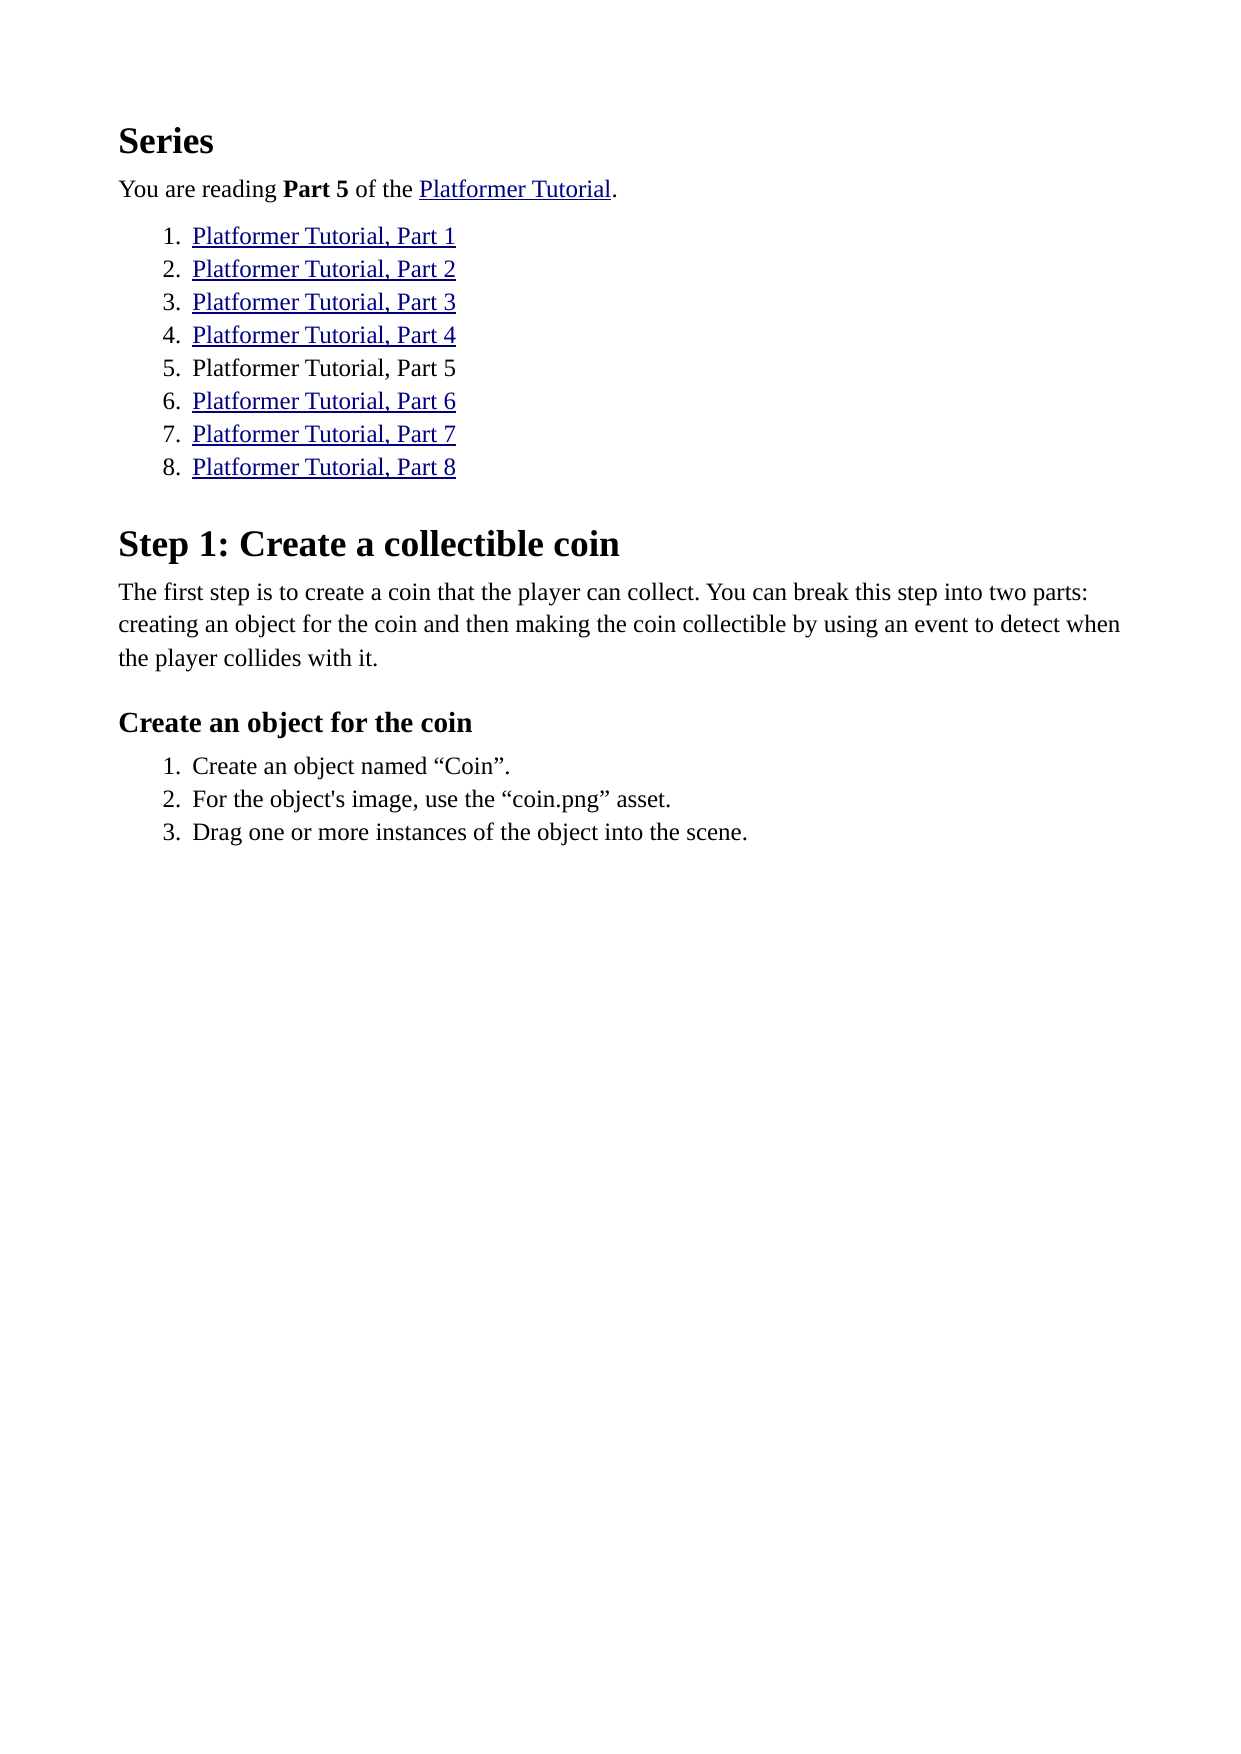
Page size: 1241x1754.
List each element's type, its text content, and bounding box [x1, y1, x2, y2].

list Platformer Tutorial, Part 5 [162, 353, 1122, 382]
list Platformer Tutorial, Part 3 [162, 287, 1122, 316]
subtitle Create an object for the coin [118, 705, 1122, 738]
list Platformer Tutorial, Part 7 [162, 419, 1122, 448]
list For the object's image, use the “coin.png” asset. [162, 784, 1122, 813]
list Platformer Tutorial, Part 6 [162, 386, 1122, 415]
subtitle Step 1: Create a collectible coin [118, 521, 1122, 564]
list Create an object named “Coin”. [162, 751, 1122, 779]
list Platformer Tutorial, Part 2 [162, 254, 1122, 283]
subtitle Series [118, 118, 1122, 161]
text You are reading Part 5 of the Platformer Tutorial. [118, 174, 1122, 202]
list Drag one or more instances of the object into the scene. [162, 817, 1122, 846]
list Platformer Tutorial, Part 1 [162, 221, 1122, 250]
text The first step is to create a coin that the player can collect. You can break this step into two parts: creating an object for the coin and then making the coin collectible by using an event to detect when the player collides with it. [118, 577, 1122, 671]
list Platformer Tutorial, Part 4 [162, 320, 1122, 349]
list Platformer Tutorial, Part 8 [162, 452, 1122, 481]
